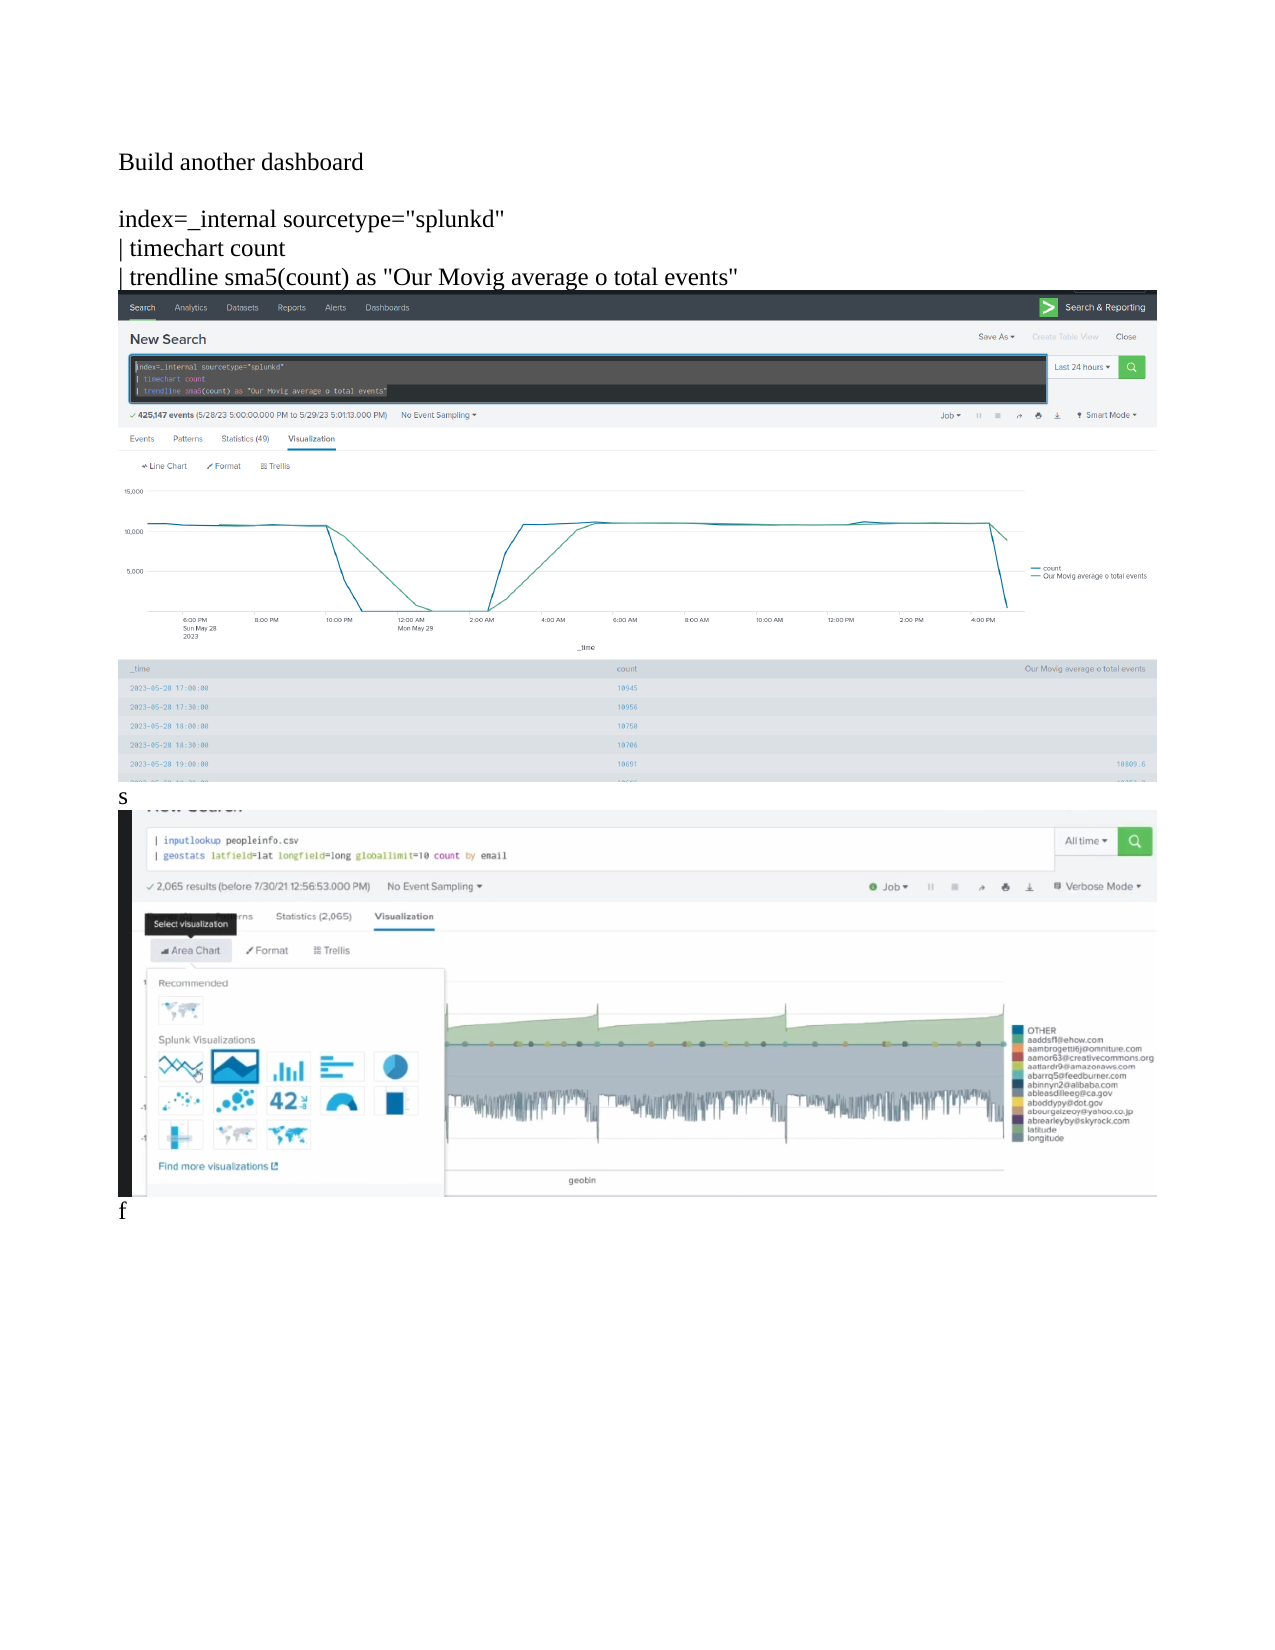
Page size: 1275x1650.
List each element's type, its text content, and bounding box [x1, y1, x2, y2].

text s [118, 782, 1157, 810]
picture [118, 810, 1157, 1197]
text | timechart count [118, 233, 1157, 262]
text | trendline sma5(count) as "Our Movig average o total events" [118, 262, 1157, 290]
text f [118, 1197, 1157, 1225]
picture [118, 290, 1157, 782]
text Build another dashboard [118, 147, 1157, 176]
text index=_internal sourcetype="splunkd" [118, 204, 1157, 233]
